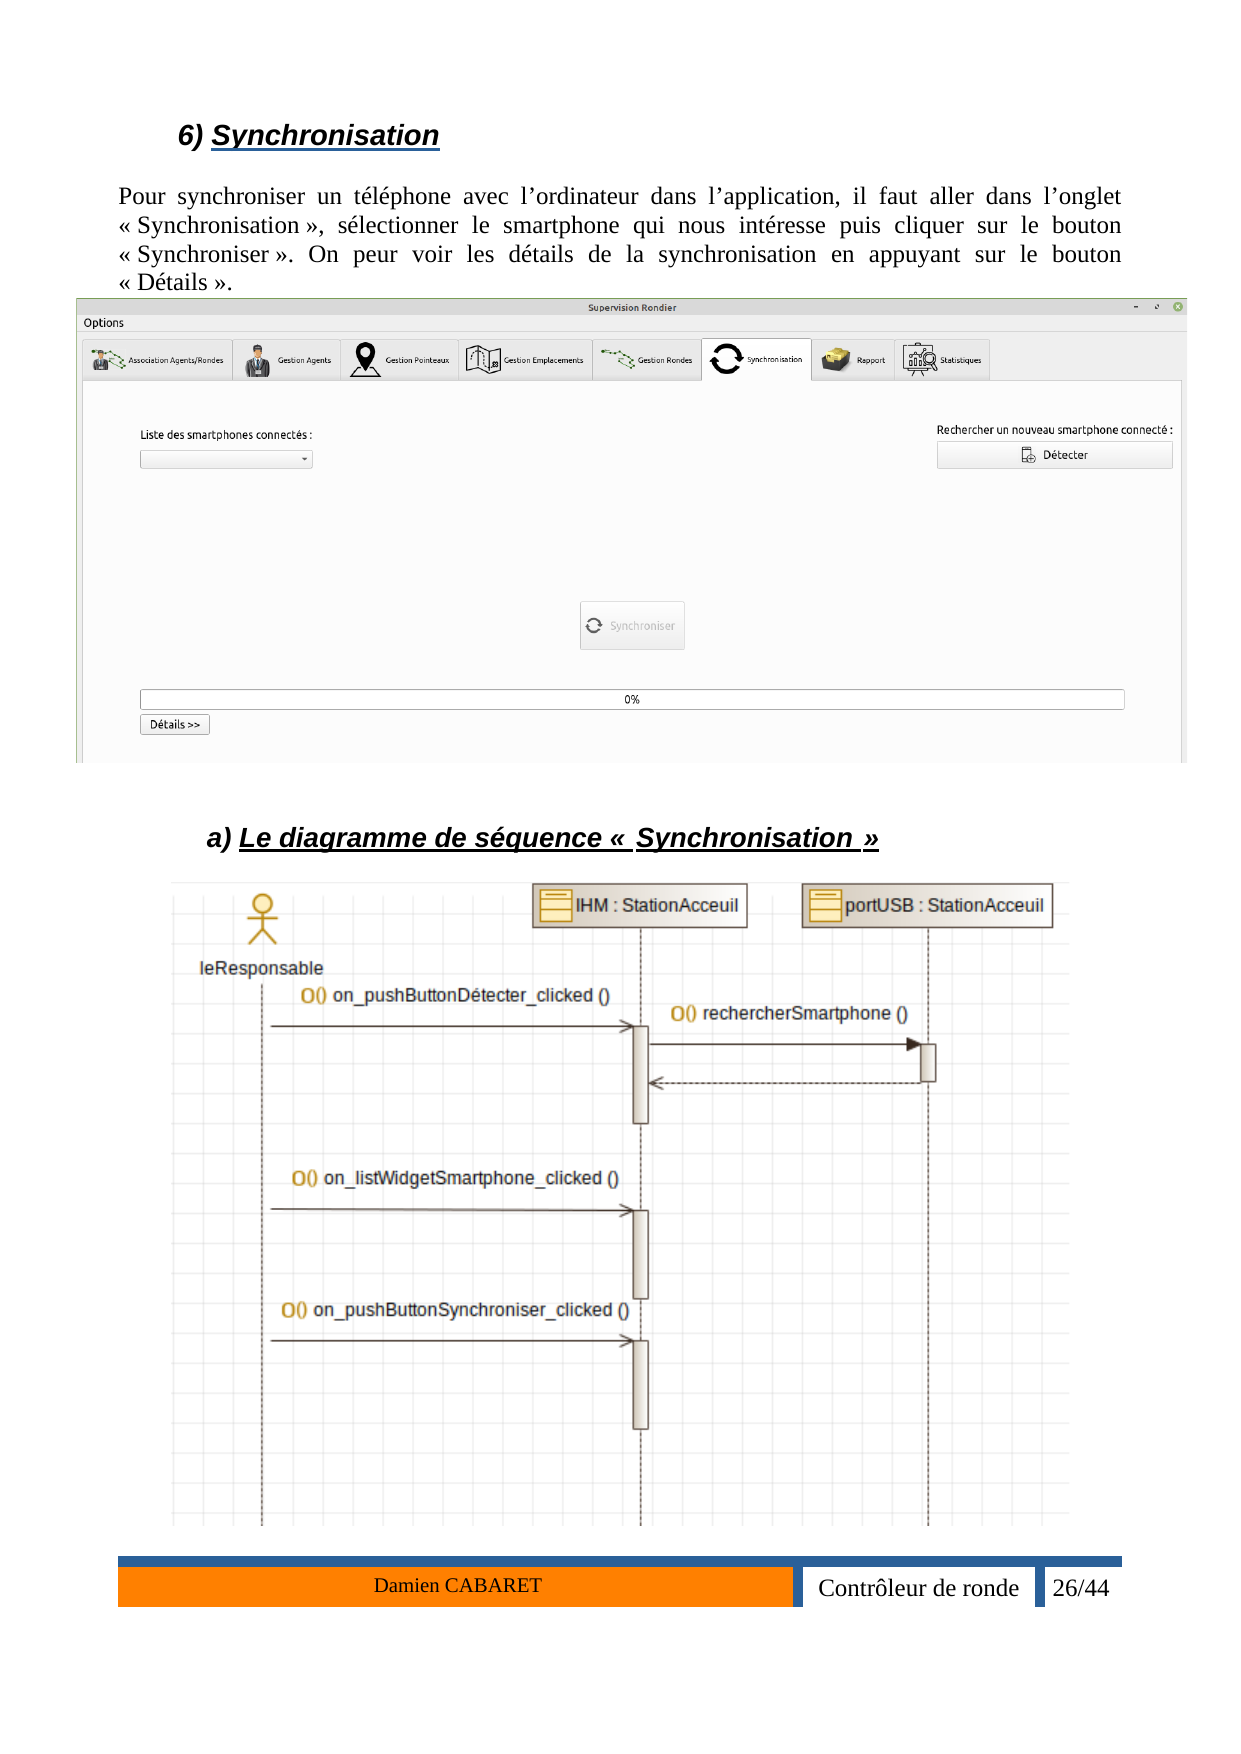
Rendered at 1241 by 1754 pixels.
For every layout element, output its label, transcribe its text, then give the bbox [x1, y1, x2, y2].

subtitle Synchronisation [118, 118, 1122, 152]
picture [76, 298, 1188, 763]
subtitle Le diagramme de séquence « Synchronisation » [118, 821, 1122, 853]
picture [171, 882, 1070, 1526]
text Pour synchroniser un téléphone avec l’ordinateur dans l’application, il faut aller dans l’onglet « Synchronisation », sélectionner le smartphone qui nous intéresse puis cliquer sur le bouton « Synchroniser ». On peur voir les détails de la synchronisation en appuyant sur le bouton « Détails ». [118, 181, 1122, 296]
